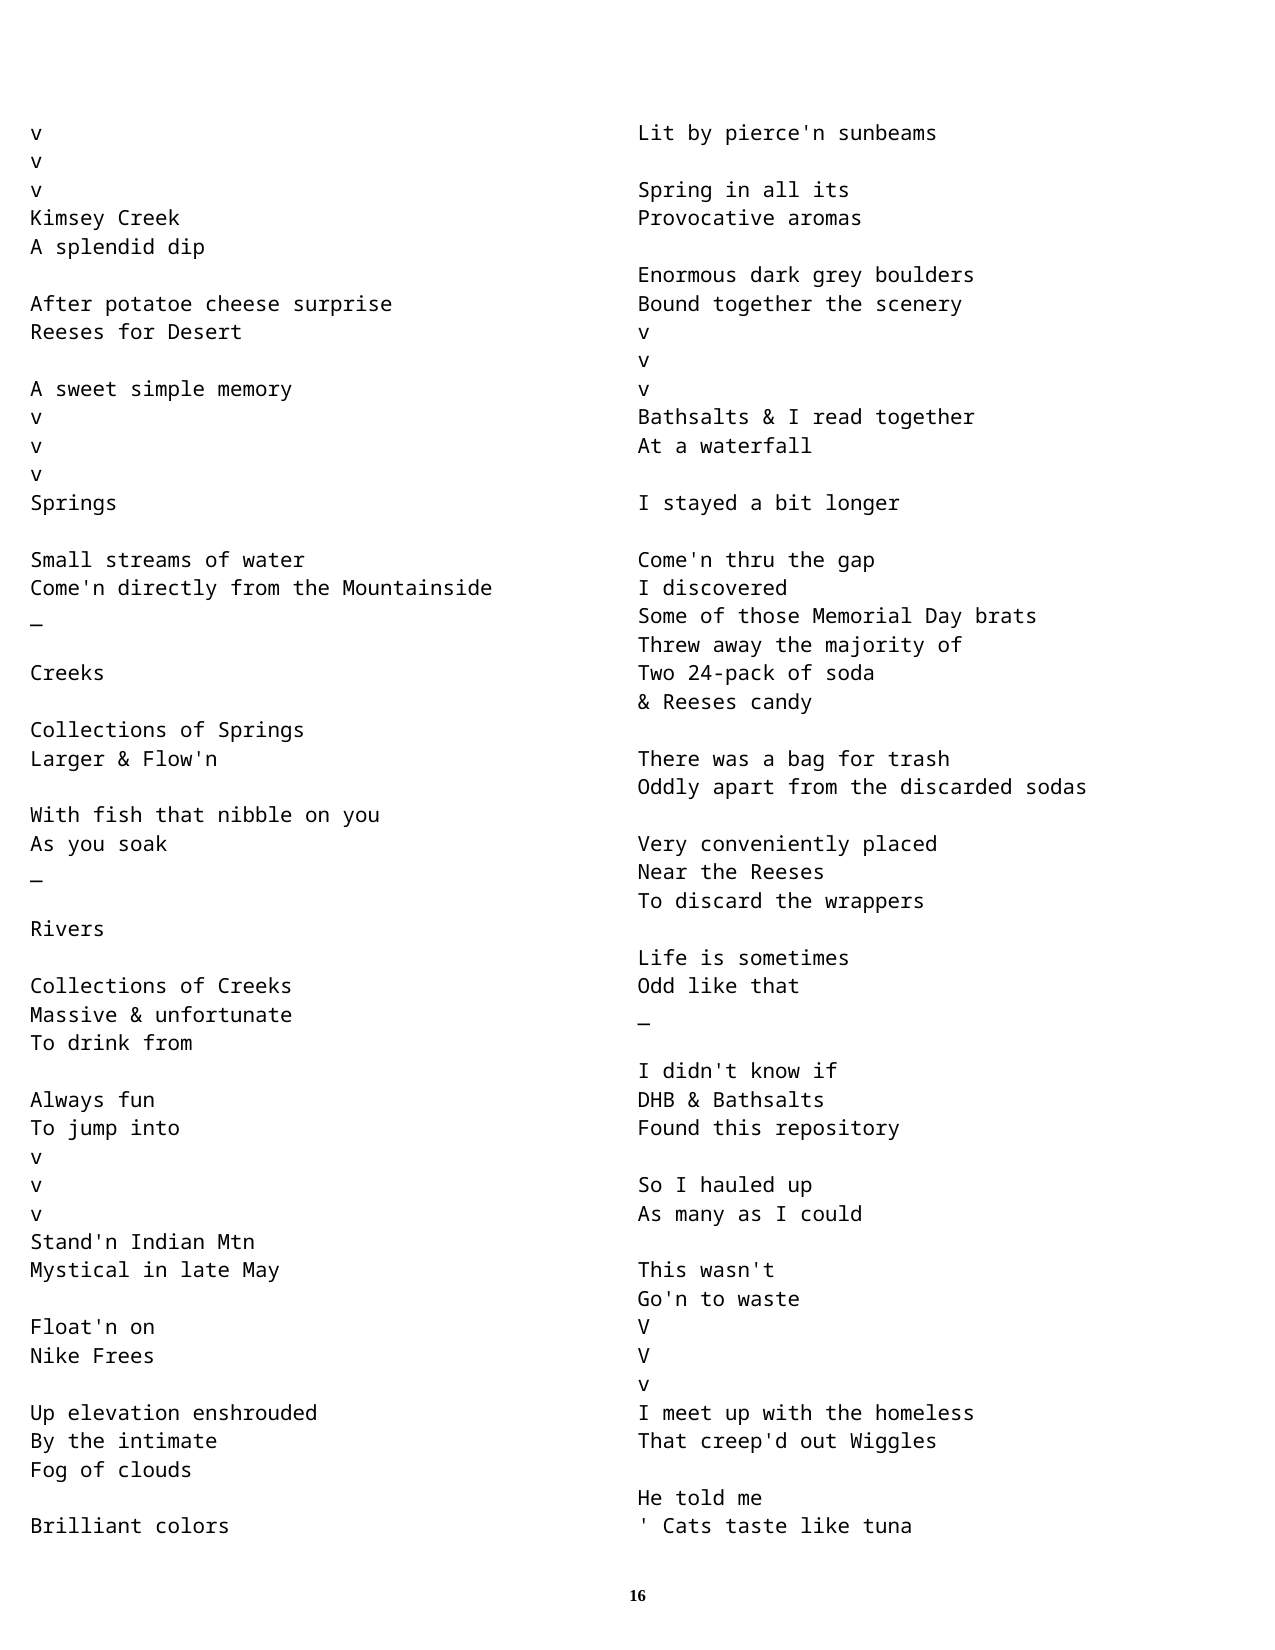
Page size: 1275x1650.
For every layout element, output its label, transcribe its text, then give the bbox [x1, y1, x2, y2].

text That creep'd out Wiggles [637, 1426, 1245, 1455]
text v [637, 346, 1245, 374]
text v [30, 175, 637, 203]
text Odd like that [637, 971, 1245, 1000]
text V [637, 1341, 1245, 1369]
text Go'n to waste [637, 1284, 1245, 1312]
text There was a bag for trash [637, 744, 1245, 772]
text Spring in all its [637, 175, 1245, 203]
text A sweet simple memory [30, 374, 637, 402]
text To discard the wrappers [637, 886, 1245, 914]
text Bound together the scenery [637, 289, 1245, 317]
text Fog of clouds [30, 1455, 637, 1483]
text v [30, 431, 637, 459]
text _ [30, 602, 637, 630]
text Rivers [30, 914, 637, 943]
text Come'n directly from the Mountainside [30, 573, 637, 602]
text v [30, 459, 637, 488]
text v [30, 1199, 637, 1227]
text Kimsey Creek [30, 203, 637, 232]
text Threw away the majority of [637, 630, 1245, 658]
text Massive & unfortunate [30, 1000, 637, 1028]
text This wasn't [637, 1256, 1245, 1284]
text To drink from [30, 1028, 637, 1057]
text With fish that nibble on you [30, 801, 637, 829]
text At a waterfall [637, 431, 1245, 459]
text v [637, 317, 1245, 346]
text Very conveniently placed [637, 829, 1245, 857]
text v [30, 1142, 637, 1170]
text Up elevation enshrouded [30, 1398, 637, 1426]
text Found this repository [637, 1113, 1245, 1142]
text A splendid dip [30, 232, 637, 260]
text v [30, 147, 637, 175]
text Enormous dark grey boulders [637, 260, 1245, 289]
text DHB & Bathsalts [637, 1085, 1245, 1113]
text As many as I could [637, 1199, 1245, 1227]
text Near the Reeses [637, 857, 1245, 886]
text Bathsalts & I read together [637, 402, 1245, 431]
text v [637, 1369, 1245, 1398]
text Brilliant colors [30, 1512, 637, 1540]
text Mystical in late May [30, 1256, 637, 1284]
text Life is sometimes [637, 943, 1245, 971]
text Float'n on [30, 1312, 637, 1341]
text Creeks [30, 658, 637, 687]
text Lit by pierce'n sunbeams [637, 118, 1245, 147]
text I meet up with the homeless [637, 1398, 1245, 1426]
text Always fun [30, 1085, 637, 1113]
text I stayed a bit longer [637, 488, 1245, 516]
text Stand'n Indian Mtn [30, 1227, 637, 1256]
text _ [637, 1000, 1245, 1028]
text Provocative aromas [637, 203, 1245, 232]
text Nike Frees [30, 1341, 637, 1369]
text I didn't know if [637, 1057, 1245, 1085]
text Reeses for Desert [30, 317, 637, 346]
text Collections of Springs [30, 715, 637, 744]
text Springs [30, 488, 637, 516]
text By the intimate [30, 1426, 637, 1455]
text Some of those Memorial Day brats [637, 602, 1245, 630]
text I discovered [637, 573, 1245, 602]
text So I hauled up [637, 1170, 1245, 1199]
text v [30, 118, 637, 147]
text V [637, 1312, 1245, 1341]
text ' Cats taste like tuna [637, 1512, 1245, 1540]
text He told me [637, 1483, 1245, 1512]
text Oddly apart from the discarded sodas [637, 772, 1245, 801]
text v [637, 374, 1245, 402]
text Larger & Flow'n [30, 744, 637, 772]
text _ [30, 857, 637, 886]
text v [30, 1170, 637, 1199]
text & Reeses candy [637, 687, 1245, 715]
text As you soak [30, 829, 637, 857]
text Collections of Creeks [30, 971, 637, 1000]
text Come'n thru the gap [637, 545, 1245, 573]
text Two 24-pack of soda [637, 658, 1245, 687]
text After potatoe cheese surprise [30, 289, 637, 317]
text To jump into [30, 1113, 637, 1142]
text v [30, 402, 637, 431]
text Small streams of water [30, 545, 637, 573]
